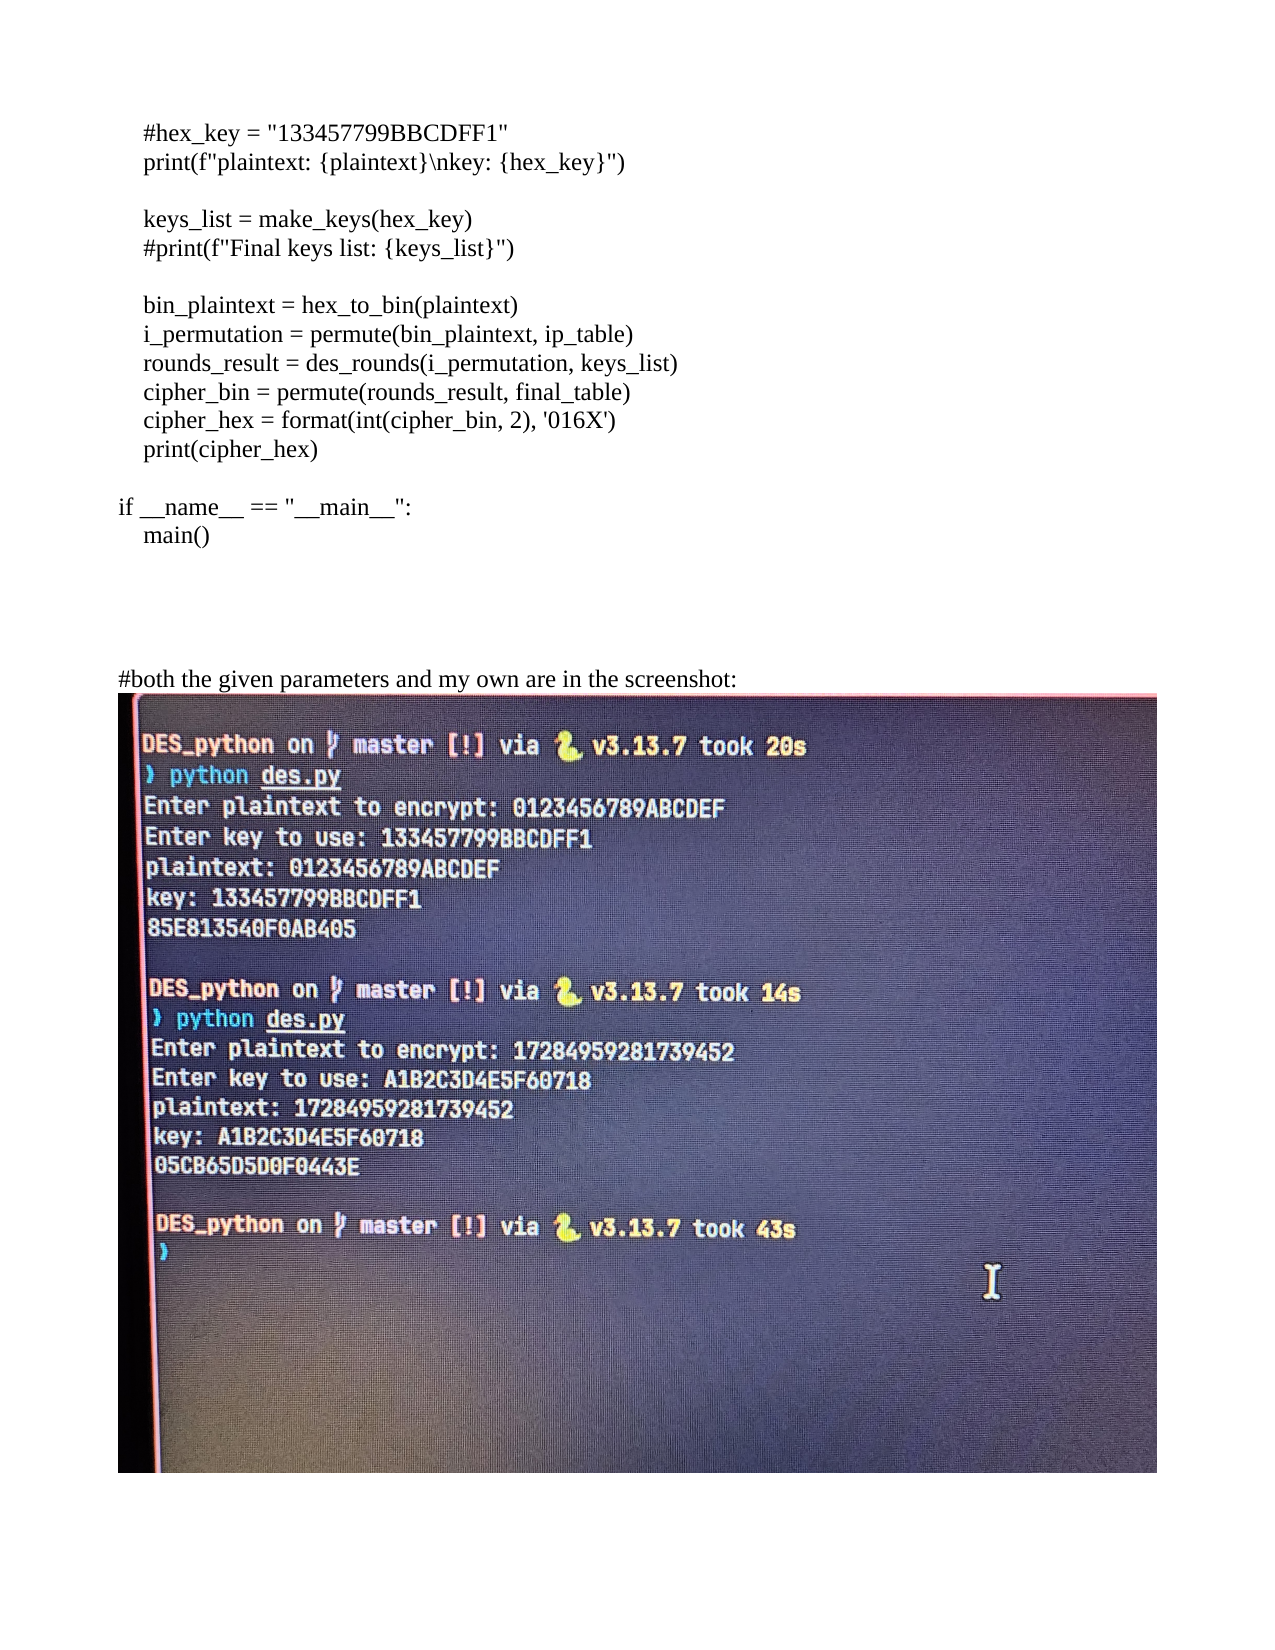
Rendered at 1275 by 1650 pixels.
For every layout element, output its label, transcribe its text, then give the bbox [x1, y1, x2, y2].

text #print(f"Final keys list: {keys_list}") [118, 233, 1157, 262]
text main() [118, 521, 1157, 549]
text print(cipher_hex) [118, 434, 1157, 463]
text print(f"plaintext: {plaintext}\nkey: {hex_key}") [118, 147, 1157, 176]
text cipher_bin = permute(rounds_result, final_table) [118, 377, 1157, 406]
text #hex_key = "133457799BBCDFF1" [118, 118, 1157, 147]
picture [118, 693, 1157, 1473]
text bin_plaintext = hex_to_bin(plaintext) [118, 291, 1157, 319]
text i_permutation = permute(bin_plaintext, ip_table) [118, 319, 1157, 348]
text cipher_hex = format(int(cipher_bin, 2), '016X') [118, 406, 1157, 434]
text if __name__ == "__main__": [118, 492, 1157, 521]
text #both the given parameters and my own are in the screenshot: [118, 664, 1157, 693]
text keys_list = make_keys(hex_key) [118, 204, 1157, 233]
text rounds_result = des_rounds(i_permutation, keys_list) [118, 348, 1157, 377]
